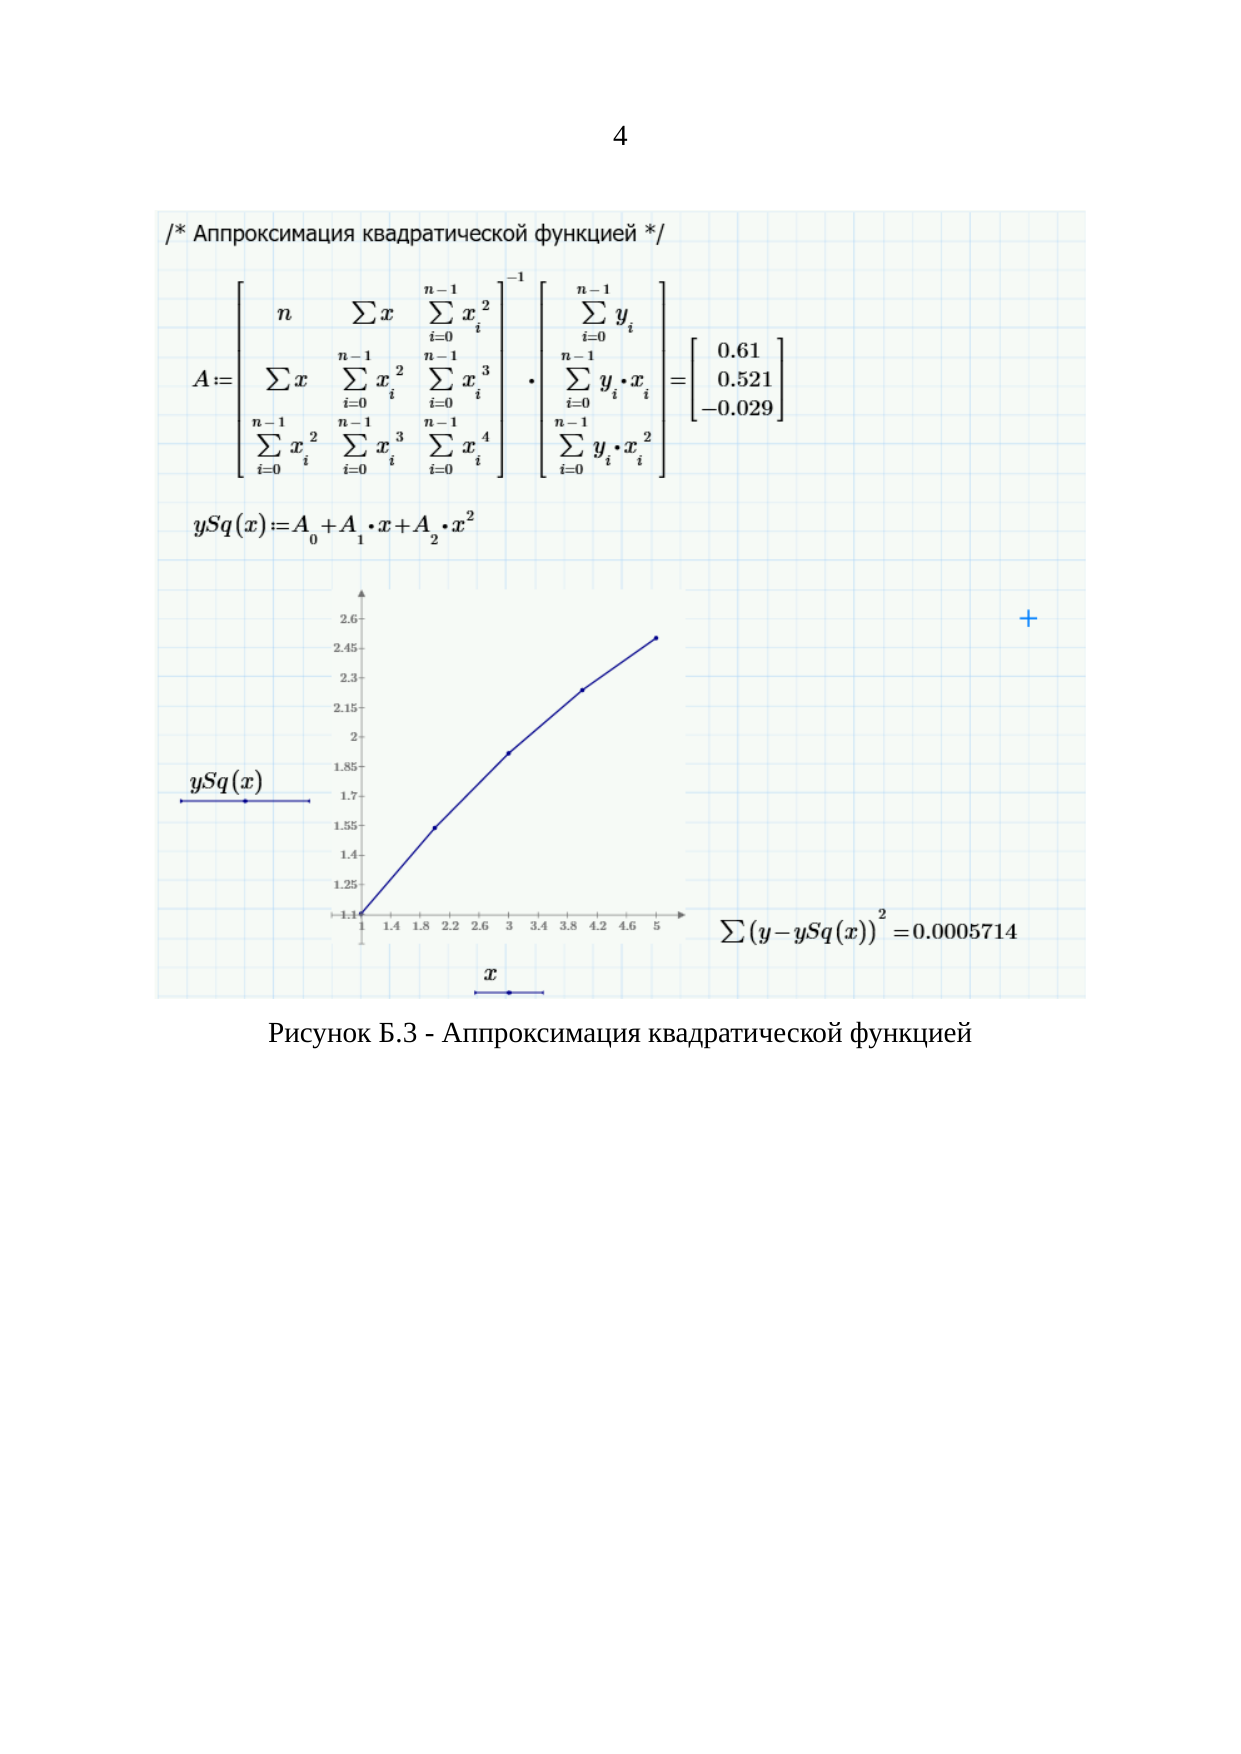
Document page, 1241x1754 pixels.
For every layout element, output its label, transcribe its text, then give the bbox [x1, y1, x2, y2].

text Рисунок Б.3 - Аппроксимация квадратической функцией [154, 999, 1086, 1048]
picture [154, 210, 1086, 999]
